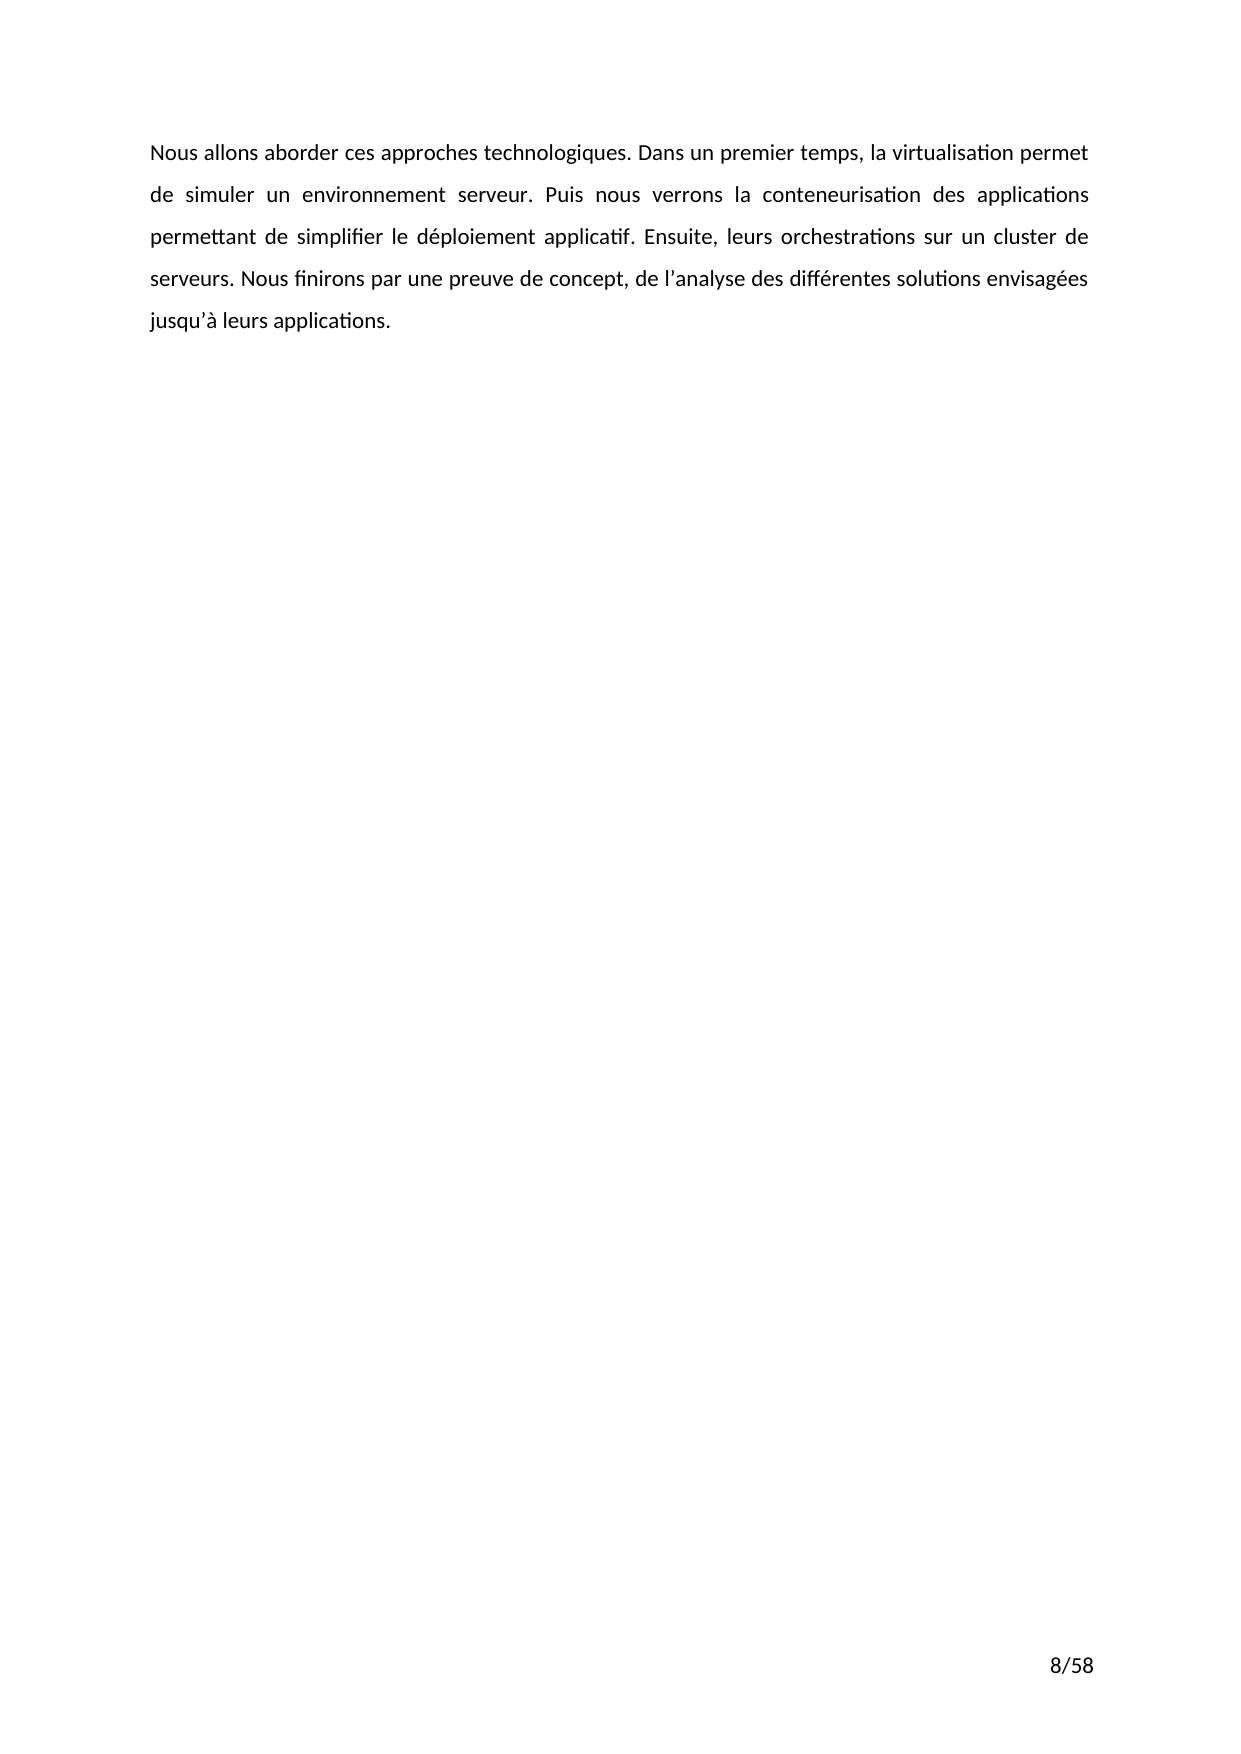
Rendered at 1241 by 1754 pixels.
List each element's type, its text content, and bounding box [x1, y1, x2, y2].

text Nous allons aborder ces approches technologiques. Dans un premier temps, la virtualisation permet de simuler un environnement serveur. Puis nous verrons la conteneurisation des applications permettant de simplifier le déploiement applicatif. Ensuite, leurs orchestrations sur un cluster de serveurs. Nous finirons par une preuve de concept, de l’analyse des différentes solutions envisagées jusqu’à leurs applications. [150, 138, 1090, 334]
